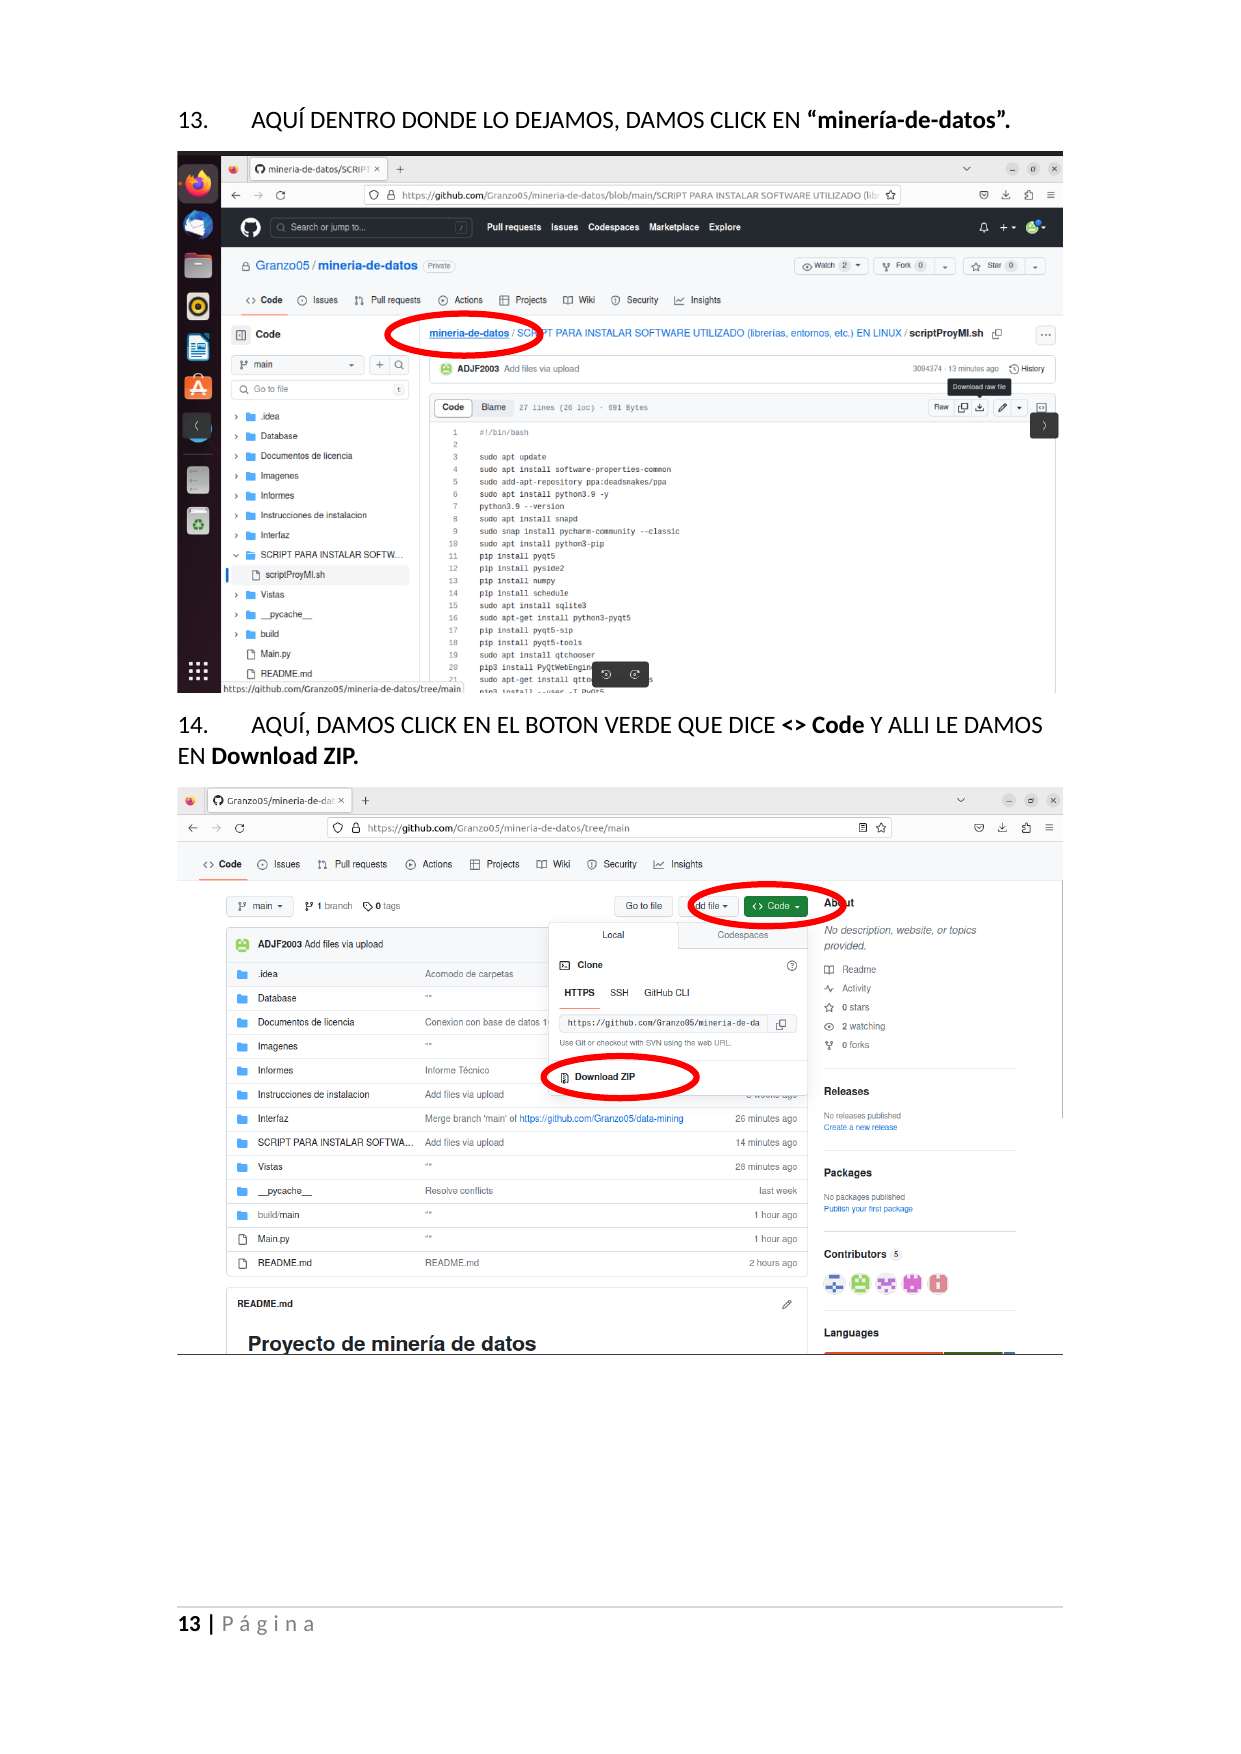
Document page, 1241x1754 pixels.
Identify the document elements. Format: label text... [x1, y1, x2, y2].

list AQUÍ, DAMOS CLICK EN EL BOTON VERDE QUE DICE <> Code Y ALLI LE DAMOS EN Download ZIP. [177, 709, 1063, 771]
list AQUÍ DENTRO DONDE LO DEJAMOS, DAMOS CLICK EN “minería-de-datos”. [177, 104, 1063, 135]
